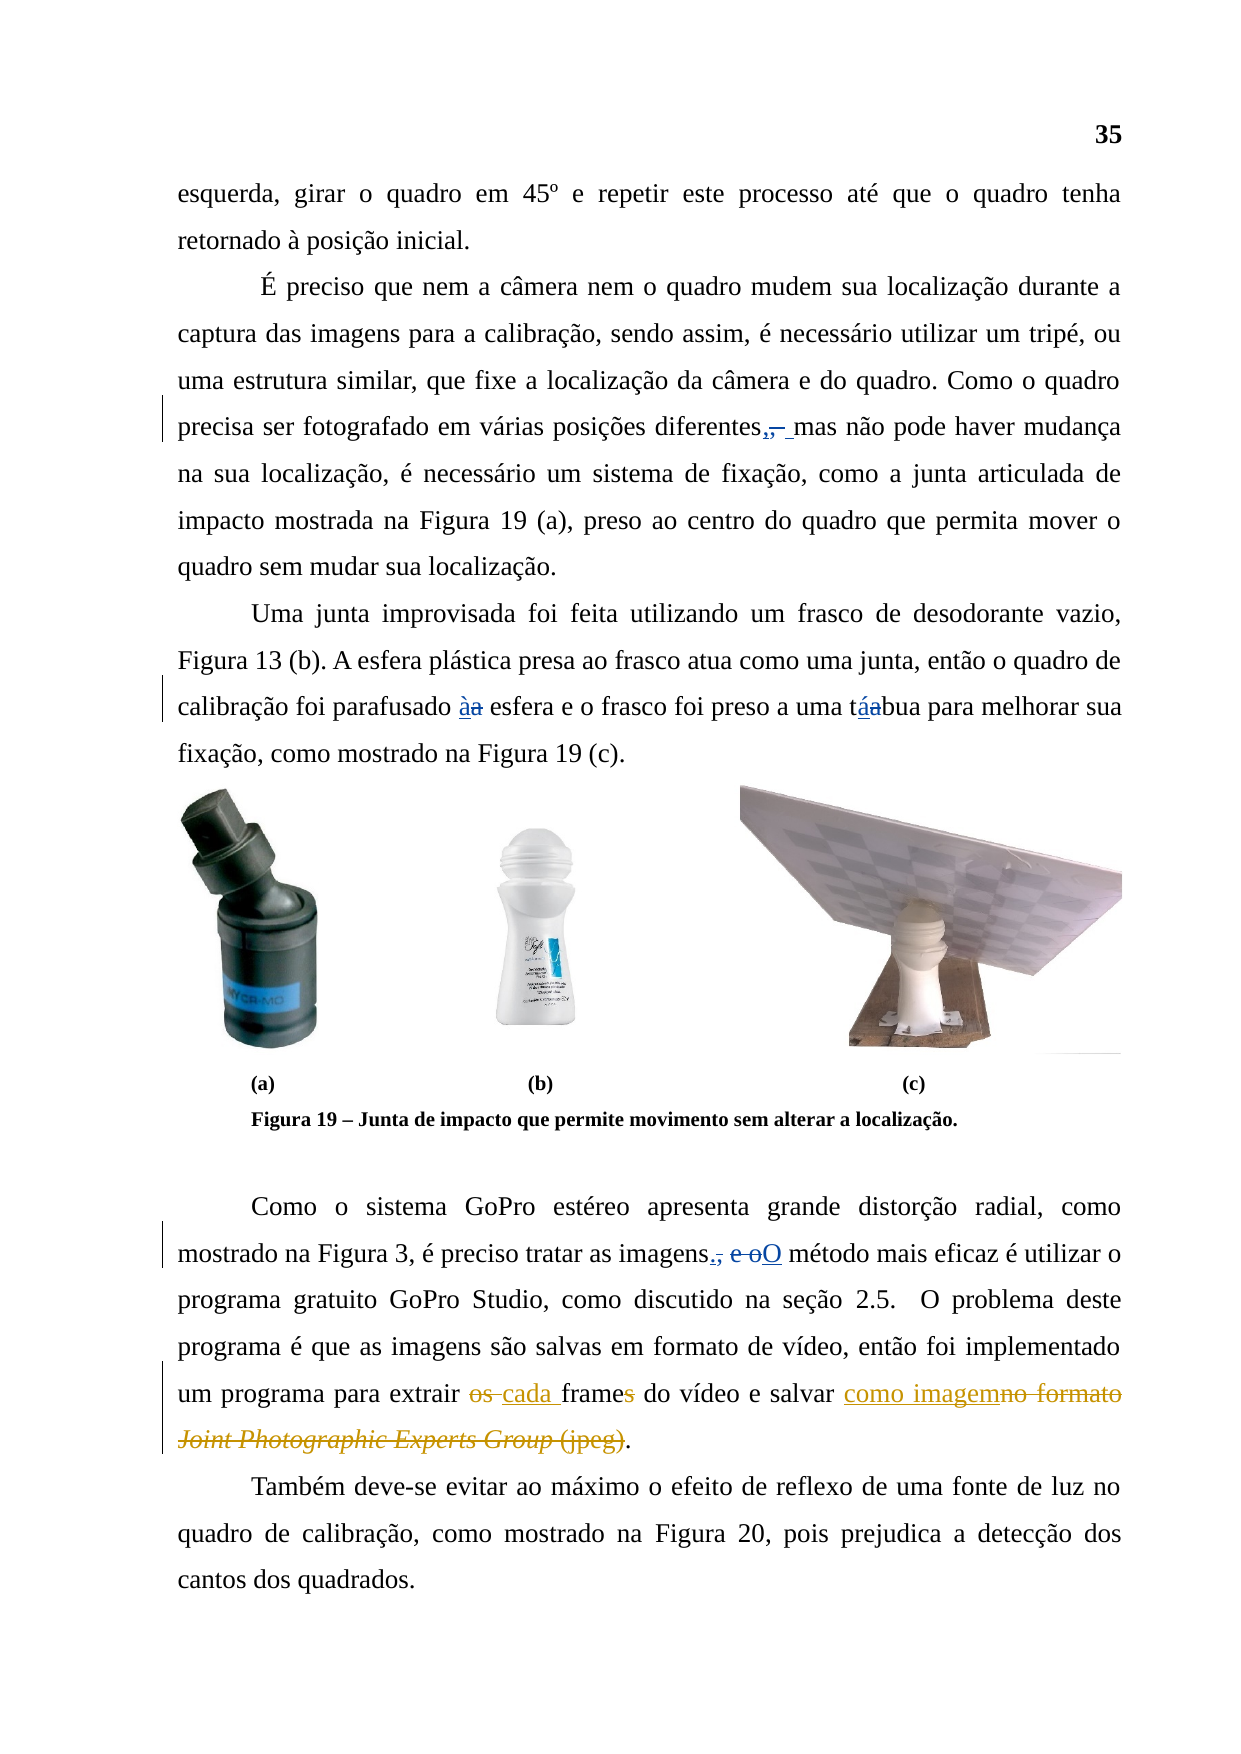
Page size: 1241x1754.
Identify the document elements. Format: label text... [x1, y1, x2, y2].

text É preciso que nem a câmera nem o quadro mudem sua localização durante a captura das imagens para a calibração, sendo assim, é necessário utilizar um tripé, ou uma estrutura similar, que fixe a localização da câmera e do quadro. Como o quadro precisa ser fotografado em várias posições diferentes, mas não pode haver mudança na sua localização, é necessário um sistema de fixação, como a junta articulada de impacto mostrada na Figura 19 (a), preso ao centro do quadro que permita mover o quadro sem mudar sua localização. [177, 271, 1122, 582]
text esquerda, girar o quadro em 45º e repetir este processo até que o quadro tenha retornado à posição inicial. [177, 177, 1122, 255]
text Figura 19 – Junta de impacto que permite movimento sem alterar a localização. [177, 1107, 1122, 1131]
list (b) (c) [251, 1071, 1122, 1095]
text Também deve-se evitar ao máximo o efeito de reflexo de uma fonte de luz no quadro de calibração, como mostrado na Figura 20, pois prejudica a detecção dos cantos dos quadrados. [177, 1470, 1122, 1594]
text Como o sistema GoPro estéreo apresenta grande distorção radial, como mostrado na Figura 3, é preciso tratar as imagens. O método mais eficaz é utilizar o programa gratuito GoPro Studio, como discutido na seção 2.5. O problema deste programa é que as imagens são salvas em formato de vídeo, então foi implementado um programa para extrair cada frame do vídeo e salvar como imagem. [177, 1190, 1122, 1454]
picture [177, 783, 1123, 1055]
text Uma junta improvisada foi feita utilizando um frasco de desodorante vazio, Figura 13 (b). A esfera plástica presa ao frasco atua como uma junta, então o quadro de calibração foi parafusado à esfera e o frasco foi preso a uma tábua para melhorar sua fixação, como mostrado na Figura 19 (c). [177, 597, 1122, 768]
